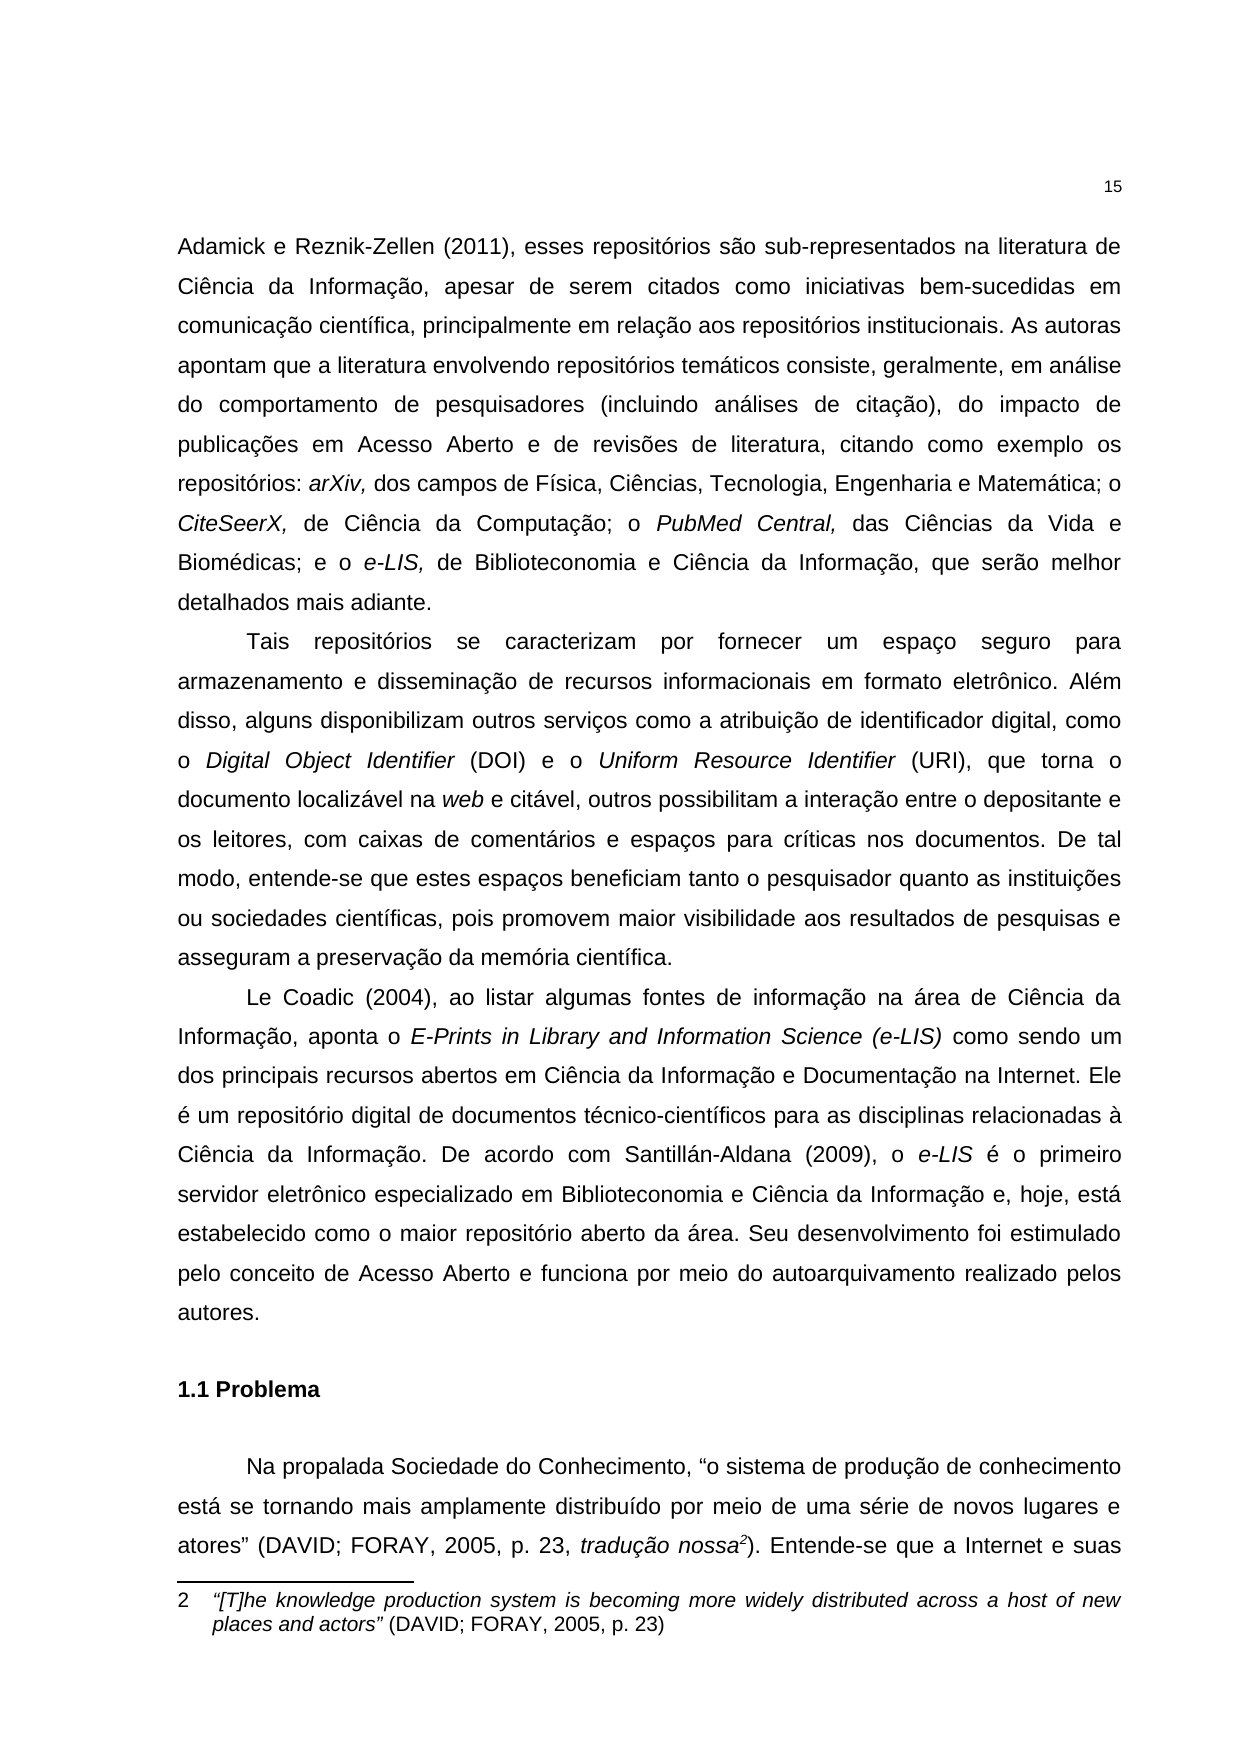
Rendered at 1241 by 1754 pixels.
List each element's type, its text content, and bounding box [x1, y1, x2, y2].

text Adamick e Reznik-Zellen (2011), esses repositórios são sub-representados na literatura de Ciência da Informação, apesar de serem citados como iniciativas bem-sucedidas em comunicação científica, principalmente em relação aos repositórios institucionais. As autoras apontam que a literatura envolvendo repositórios temáticos consiste, geralmente, em análise do comportamento de pesquisadores (incluindo análises de citação), do impacto de publicações em Acesso Aberto e de revisões de literatura, citando como exemplo os repositórios: arXiv, dos campos de Física, Ciências, Tecnologia, Engenharia e Matemática; o CiteSeerX, de Ciência da Computação; o PubMed Central, das Ciências da Vida e Biomédicas; e o e-LIS, de Biblioteconomia e Ciência da Informação, que serão melhor detalhados mais adiante. [177, 233, 1122, 615]
subtitle 1.1 Problema [177, 1376, 1122, 1403]
text “[T]he knowledge production system is becoming more widely distributed across a host of new places and actors” (DAVID; FORAY, 2005, p. 23) [177, 1588, 1122, 1636]
text Tais repositórios se caracterizam por fornecer um espaço seguro para armazenamento e disseminação de recursos informacionais em formato eletrônico. Além disso, alguns disponibilizam outros serviços como a atribuição de identificador digital, como o Digital Object Identifier (DOI) e o Uniform Resource Identifier (URI), que torna o documento localizável na web e citável, outros possibilitam a interação entre o depositante e os leitores, com caixas de comentários e espaços para críticas nos documentos. De tal modo, entende-se que estes espaços beneficiam tanto o pesquisador quanto as instituições ou sociedades científicas, pois promovem maior visibilidade aos resultados de pesquisas e asseguram a preservação da memória científica. [177, 628, 1122, 970]
text Na propalada Sociedade do Conhecimento, “o sistema de produção de conhecimento está se tornando mais amplamente distribuído por meio de uma série de novos lugares e atores” (DAVID; FORAY, 2005, p. 23, tradução nossa). Entende-se que a Internet e suas [177, 1453, 1122, 1558]
text Le Coadic (2004), ao listar algumas fontes de informação na área de Ciência da Informação, aponta o E-Prints in Library and Information Science (e-LIS) como sendo um dos principais recursos abertos em Ciência da Informação e Documentação na Internet. Ele é um repositório digital de documentos técnico-científicos para as disciplinas relacionadas à Ciência da Informação. De acordo com Santillán-Aldana (2009), o e-LIS é o primeiro servidor eletrônico especializado em Biblioteconomia e Ciência da Informação e, hoje, está estabelecido como o maior repositório aberto da área. Seu desenvolvimento foi estimulado pelo conceito de Acesso Aberto e funciona por meio do autoarquivamento realizado pelos autores. [177, 983, 1122, 1326]
